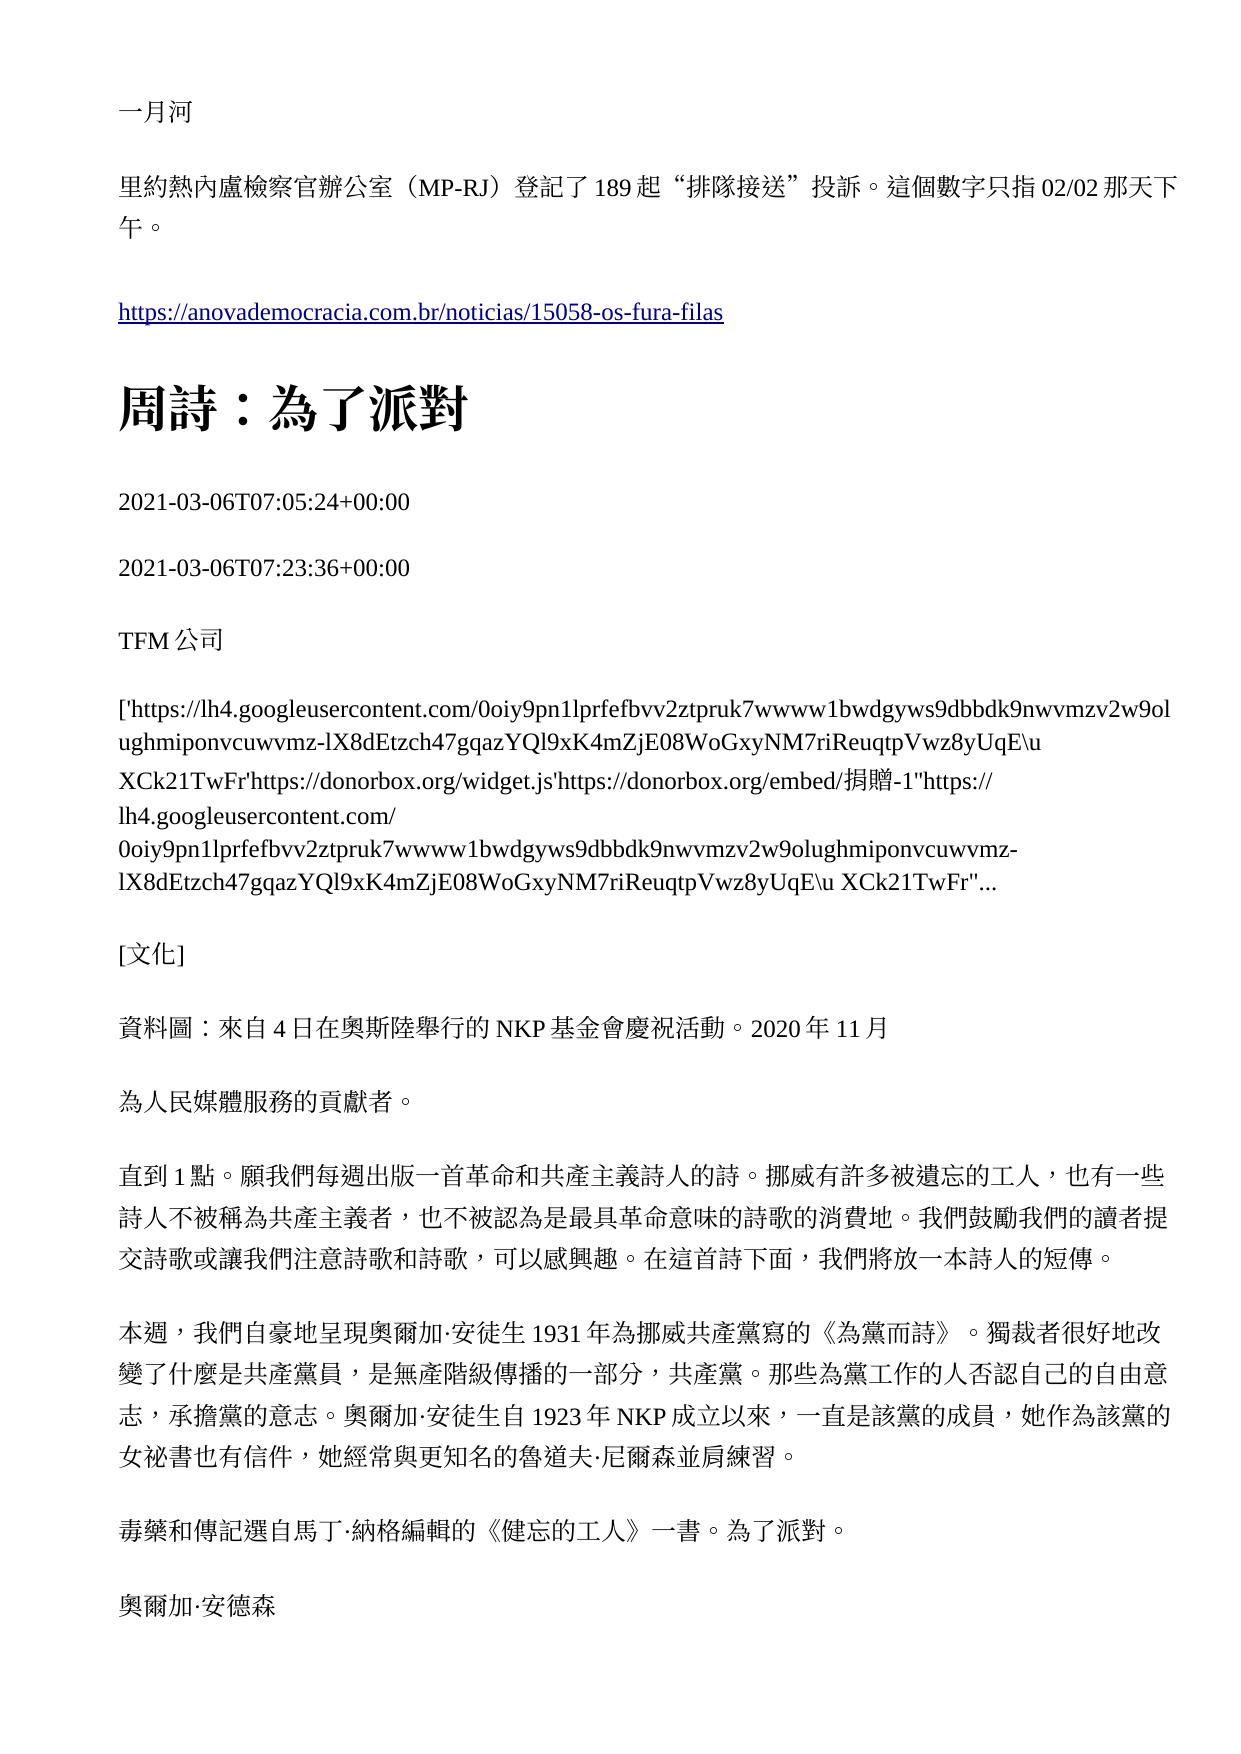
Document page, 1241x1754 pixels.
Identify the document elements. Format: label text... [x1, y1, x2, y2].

text 2021-03-06T06:20:23-03:00 約翰的目標 ['/images/0-2021/01/national/fura-費城.jpg'] 照片：和資料庫。 你知道FURA-FILA嗎？它存在於腐敗的巴西社會，也存在於你生活的同一個社會。他出生在黃金的搖籃裡，在封建文化中接受教育，在這種文化中，富人無時無刻不可以為所欲為。這就是你所有社會實踐的驅動邏輯。 作為關係之外關係的果實，Fura Fila擁有“不可剝奪的權利”，可以得到它想要的任何東西，無論它想要什麼，無論它想要什麼時候。他從很小的時候就學會了，因為他擁有的財富和他應得的一切，他安然無恙地參加了閃電戰。非利士人很早就學會了咒語：“你知道你在和誰說話嗎？." 但在流感大流行期間，我們的Fura Fila的自尊心遭到了誹謗。 由於沒有更多的權力依靠他的權威作為手段，他試圖推翻戴面具的建議。結果，他被罰款，侮辱了稅務官員，讓人把他的行為拍下來，排隊的皮草連續一個多月在國家電視臺受到批評。 榮譽過後，他每次上街都要戴上布面具的愁容。這使他想到：“如果你不能戰勝他，就加入他。” 他就是這樣定下了一個目標，即使是在流感大流行的情況下，也要讓他的貴族海豹不慌張地活著。 他拿起電話，想拿出一大筆錢買疫苗，以減輕他戴口罩的負擔。他試了一次、兩次、三次，很長一段時間，他只能聽到同樣的聲音：“正在研製中。沒有像樣的待遇！."在一通電話和另一通電話之間，富拉·菲拉通過在她的帕拉迪斯島組織祕密聚會牟利。 菲拉·弗爾對疫苗存在的負面反應感到不耐煩，他非常生氣，於是發明了一種“早期治療”：一種防治蠕蟲的藥物。 悲傷！它再次成為國恥的象徵。 最終，菲洛·富爾發現疫苗即將問世。這是他讓自己的本性得以表現的機會。完成。他那富拉·菲拉的崇高罪惡再次在所有人的眼中顯現出來。 Fura Fila知道第一次使用少量的Covid-19預防疫苗是針對少數特定人群的，她終於可以實現它的本性：她在聖保羅的Manaus排隊，在里約熱內盧排隊。 如果你讓他去的話，他會在所有5.57個縣插隊的。 抓住切割機！ （1月28日最後一次更新） 最近幾周，人們看到了一些關於“排隊漏斗”目擊事件的警報。 我們會列一份清單，及時更新，把每一個都列出來。 馬瑙斯（亞馬遜） 亞馬遜河州首府，在醫院的全面倒塌中沉沒，有越來越多的Covid-19病例和無法提供氧氣。工會總檢察長（PGU）已授權對現任總檢察長兼衛生部長愛德華多·帕祖埃洛的表現進行調查。 僅僅批評亞馬孫州在2001年1月21日的最後一天所達到的程度是不夠的，因為有人指責人們在不應該接種疫苗的情況下接種了疫苗，因此疫苗接種被暫停了24小時。 1SHIA FRAXE（衛生部長） 第一個亞馬孫聯邦巡回法庭在2001年2月22日提醒部長，如果資料不一致的情況持續存在，干預將在市政公共衛生部門進行。為了瞭解肖申克指揮的資料夾的全面和有目的的混亂程度：醫院檢查發現，三千劑疫苗只收到了623劑。在法官的判決中，它指出“很明顯，這家公立醫院至少有788劑藥物缺失，這家醫院24小時向科維德的病人敞開大門。” 2SABIA REIS（公共清潔祕書） 呋喃祕書是第一批接種疫苗的人之一，在1月19日。在一份報告中，該市自己也站出來為自己辯護，聲稱安息日患有糖尿病，需要醫療照顧。他甚至因為被診斷出感染了冠狀病毒而去了聖保羅，他不敢面對馬瑙斯擁擠不堪的公立醫院。 三個。JANE MARA SILVA DE MORAES OLIVEIRA（女祕書） 4蘇扎便當馬丁斯 馬瑙斯的第一份疫苗接種名單是企業家本尼迪克特和簡夫婦的傑出參與。除了Fura Fila和immunized之外，Benedict還擁有教育部（Seeduc）最大的食品供應商之一。他是Bento Martins de Souza Eireli的成員，其資本為600萬雷亞爾。 4.加布裡埃爾和伊莎貝爾·柯克（商人的女兒） 這對雙胞胎是馬瑙斯市一所最大私立大學的老闆的女兒，她們在社交網路上發表了慶祝接種疫苗的照片。醫學院畢業後，其中一人前一天被任命到市政廳，另一人在接種日被“錄用”。 五個。大衛·達拉斯（州議員之子） 州議員Wanderley Dallas（團結）的兒子剛從醫學專業畢業。和雙胞胎姐妹中的一個一樣，她在馬瑙斯開始接種疫苗的那天也被“僱傭”了。 帕拉希巴 6VERISSINHO ABMAEL（多夫市長） 龐巴爾市的市長只注射了282劑疫苗，他錄製了第一次注射疫苗的視訊。他是一名66歲的產科醫生，沒有在對抗Covid-19的前線行動，甚至不屬於優先群體。州衛生部長Geraldo Medeiros在接受市長採訪時說，他是費城人。 伯南布塞 7MARIA NADIR FERRO（朱皮市衛生部長） 8吉勒梅JG（朱庇市政廳攝影師） 祕書和攝影師來到伯南布哥市只有136劑疫苗的優先人群面前。 巴伊亞 九個。雷金納德·普拉多（坎迪巴市長） 市長收到了市政府僅有的100劑中的一劑。 直到2002年8月8日，巴伊亞州檢察官辦公室（MP-BA）和州總辦公室在90多個巴安市提出了179起“排隊接送”投訴。薩爾瓦多以24次出現在第一位。桑塔納博覽會排名第二，有9起案件。比裡廷加和塞拉山的耶穌很快就出現了，他們都帶著七個孩子。 薩爾瓦多市長布魯諾·賴斯（Bruno Reis，DEM）懇求那些抱怨和要求在疫苗接種方面靈活的人：“你必須有一點耐心。我知道人們面臨著大流行的時間很多，但讓我們遵循程式，”市長問。 住手 十勞倫·萊莫斯（卡斯坦哈爾市立醫院前行政院長） 在他們意識到你想削減開支後，現在的前任董事得到了你辭職的訊息。這名38歲的男子通過拍攝疫苗，在社交媒體上釋出了自己的照片。 塞阿拉 11.喬瓦尼·桑帕約（北胡亞澤拉市副市長） 這位政治家也接種了疫苗，Ceara的檢察官對“一名市政公職人員違反疫苗接種規則的指控”進行了調查。 塞爾吉佩 12阿明塔斯（伊塔比市長）人數 這位46歲的民主黨政客比其他排隊的人走得更遠。他為自己的態度辯護說，他想“鼓勵民眾接種疫苗”。 哥特人 13里約皮雷斯衛生部長的妻子（姓名未透露） 他自己的祕書阿西斯席爾瓦森（Assis Silva Son）在Facebook的直播中承認，他排隊是為了給妻子服一劑藥。在為自己辯護時，他供認了以下幾點：“這是為了保護和維護我生命中的女人的健康和生命，”弗拉·菲拉在《愛》中說。 一般礦山 14全部由約翰二十三醫院（貝洛奧裡藏特）的護士報告 為了抗議，貝洛奧裡藏特護理醫院的緊急護理人員報告說，拘留部門的官員沒有接種疫苗。他們說，儘管其他官員也接種了疫苗，但他們之所以能夠滿足優先群體的要求，正是因為他們每天都與患者直接接觸。根據Sindpros/MG的投訴，其他不直接接觸該疾病的員工接種了疫苗。其中一名工人向一家新聞入口網站報告說：“我對從醫院開始的疫苗接種混亂感到憤怒。我們很高興疫苗的到來，但不幸的是，這是一個非常大的釋放。我接種了疫苗，但卡上沒有登記：我接種了哪種疫苗，什麼批次，日期。我沒有任何記錄。” 十五。亨貝託·索托（蒙特斯·克拉羅斯市長） 市長已經接種了疫苗，但他不屬於優先群體。一些投訴還表明，貴國市政當局的僱員也接種了第一劑疫苗。 阿瑪帕 16倫道夫·安東尼奧·皮涅羅·達席爾瓦（衛生部長）和他的妻子 在距離首都兩英里的Serra do Navio市，檢方正在調查這對夫婦是否存在違規行為。有人指出，倫道夫在城市管理局的職位很關鍵，所以他和他的妻子可以切斷這條線。 英畝 在Acre，一位前軍警指揮官的妻子，也是一名心理學學生，在里約熱內盧布蘭科的PM-AC綜合診所張貼了一張免疫照片後，被指控插隊。 一月河 里約熱內盧檢察官辦公室（MP-RJ）登記了189起“排隊接送”投訴。這個數字只指02/02那天下午。 [118, 59, 1181, 244]
text https://anovademocracia.com.br/noticias/15058-os-fura-filas [118, 264, 1181, 326]
subtitle 周詩：為了派對 [118, 370, 1181, 442]
text 2021-03-06T07:05:24+00:00 2021-03-06T07:23:36+00:00 TFM公司 ['https://lh4.googleusercontent.com/0oiy9pn1lprfefbvv2ztpruk7wwww1bwdgyws9dbbdk9nwvmzv2w9olughmiponvcuwvmz-lX8dEtzch47gqazYQl9xK4mZjE08WoGxyNM7riReuqtpVwz8yUqE\u XCk21TwFr'https://donorbox.org/widget.js'https://donorbox.org/embed/捐贈-1''https://lh4.googleusercontent.com/0oiy9pn1lprfefbvv2ztpruk7wwww1bwdgyws9dbbdk9nwvmzv2w9olughmiponvcuwvmz-lX8dEtzch47gqazYQl9xK4mZjE08WoGxyNM7riReuqtpVwz8yUqE\u XCk21TwFr"... [文化] 資料圖：來自4日在奧斯陸舉行的NKP基金會慶祝活動。2020年11月 為人民媒體服務的貢獻者。 直到1點。願我們每週出版一首革命和共產主義詩人的詩。挪威有許多被遺忘的工人，也有一些詩人不被稱為共產主義者，也不被認為是最具革命意味的詩歌的消費地。我們鼓勵我們的讀者提交詩歌或讓我們注意詩歌和詩歌，可以感興趣。在這首詩下面，我們將放一本詩人的短傳。 本週，我們自豪地呈現奧爾加·安徒生1931年為挪威共產黨寫的《為黨而詩》。獨裁者很好地改變了什麼是共產黨員，是無產階級傳播的一部分，共產黨。那些為黨工作的人否認自己的自由意志，承擔黨的意志。奧爾加·安徒生自1923年NKP成立以來，一直是該黨的成員，她作為該黨的女祕書也有信件，她經常與更知名的魯道夫·尼爾森並肩練習。 毒藥和傳記選自馬丁·納格編輯的《健忘的工人》一書。為了派對。 奧爾加·安德森 站在黨裡，提出群眾的要求，日復一日地在火中。救火戰士，周密謀劃工作，帶領全篇為黨、為黨戰鬥。站在黨的立場上，站在孩子的審判中，迦南人從來自另一邊的批評，從你支援蜜蜂的批評，轉變為攜帶成千上萬的棍子，像愚蠢和謊言一樣躺著，你在為黨而戰。我擔心你會參加聚會。“你已經吃過了嗎？你又要出去嗎？你有會議嗎？你不能犧牲一頭牛給我和孩子們嗎？你知道命令你做什麼嗎？還有一個家庭主婦！是的，從第一部分開始我們就知道我們有些人背叛了，當好傳統結束時，我們必須劃清界限。我不敢相信我們會走出廚房的糞坑，洗乾淨盤子，嚇得喘不過氣來。-但我們還在黨內工作。因為我們還活著，我們在派對上！在戰鬥中，在勝利中，正如在失敗中，我們感受到生命獵取心靈的脈搏，在瞬息萬變的力量之上，我們成長，我們沒有時間去夢想，我們，我們這些在黨內的人。我們喜歡派對上的房間！“黨第一是第一個字，我們用它創造了地球的圓環，壓迫只會讓我們強大，嘲笑我們，要求我們，我們願意為黨、為黨獻血！ （工人，↓2。101931年，第3節） 奧爾加·安德森 (1886-1939) 作者：Martin Nag Olga Andersen 出生在海上。《工人》雜誌在1930年的專欄《勞動階級中的知名女性》中介紹了她的以下觀點（第2/1930號）。1110s、 一： “16歲開始做女僕，1906年在塔恩斯貝格，一直準備到1923年。1907年加入法戈爾加尼，1916年加入政治工人運動。1925年起任中共婦女祕書處委員。1926年奧斯陸地區女選舉主席。1928年起任英國女祕書。曾於1927年任薩根合作社婦女協會主席。“1929年奧斯陸鎮壓中心成員。” 奧爾加·安徒生在NKP的女性報紙《首相》（1925-1930）中特別活躍——她在這裡發表了許多詩歌和政治文章。1927年，她被列為第3號在NKP的大交換名單阿克斯豪斯。她住在十二鎮。他屬於阿克爾市。奧爾加·安徒生沒有以書的形式發表過任何作品，但在她所有的詩歌中，我們都感受到一股來自一個特殊而有才華的人的熱氣。奧爾加·安德森22日去世。1939年3月，在一個巨大的條件下被埋葬。她可能是我們女工最寶貴的財產。到目前為止，我在《工人革命》雜誌上找到了大約20首她寫的詩，沒有一本小說，是從當時的小問題中選出來的。5/1935, 9.第35-36節）。也許這個故事是為了對國際婦女節有所貢獻。8三月。 在同樣數量的“工人革命”中的一個問題上： “你希望社會主義社會為你的婦女提供什麼？”-當有一千件事要指出的時候！然而，我所說的並不是關於知識的，而是一個社會主義社會給予她知識，發展她的能力，接受她的技能和知識的可能性 蘇聯這幾年的成績是能夠下降的，應該把我們考慮進去。首先你開始學習，然後你對協商的可能性和力量感到頭暈目眩，但是在資本主義社會，協商是額外的。5/1935.9三。。。s、 第28頁）。 奧爾加·安徒生可能還不確定。這似乎不像她在一次重要的政治會議上，或是在一個家庭主婦面前，寫一首詩的時候，但這種不規則的、不幸的因素卻在另一方面影響著我們，讀者：我們必須通過對它的升級來完成這首詩（而不是試圖提高它的受尊敬程度）。我們剛剛寫完這首詩。這種對職業的態度在20世紀70年代更加活躍。 象徵意義上，奧爾加·安徒生和魯道夫·尼爾森並肩表演了好幾次，不是在會議上，就是在報紙和時間表上。魯道夫·尼爾森也讀了她的詩。在這方面的知識，有一個承認她的素質，人和工人。 例如，它被稱為。在挪威共產黨雜誌上。1928年9月在一個“總理的黨”的概念中，總理的黨今晚在左院舉行，莫勒蓋特16日。魯道夫·尼爾森會去的。“奧爾加·安徒生今年夏天會告訴我們他在俄羅斯的晚年。”91928年）兩人都參加了奧斯陸工人協會的一個聚會。親愛的讀者！ 為人民服務媒體需要你的支援。當然，我們沒有得到任何新聞釋出會，也沒有從富有的資本家那裡得到任何幫助，比如種族主義的“另類媒體”。我們所有的支援都來自我們的讀者和革命運動。我們對此非常感激。沒有你，我們就活不下去了，你可以用你能用的來支援我們，為我們做貢獻。 ['Dict'，'Olga Andersen'] [118, 454, 1181, 1655]
